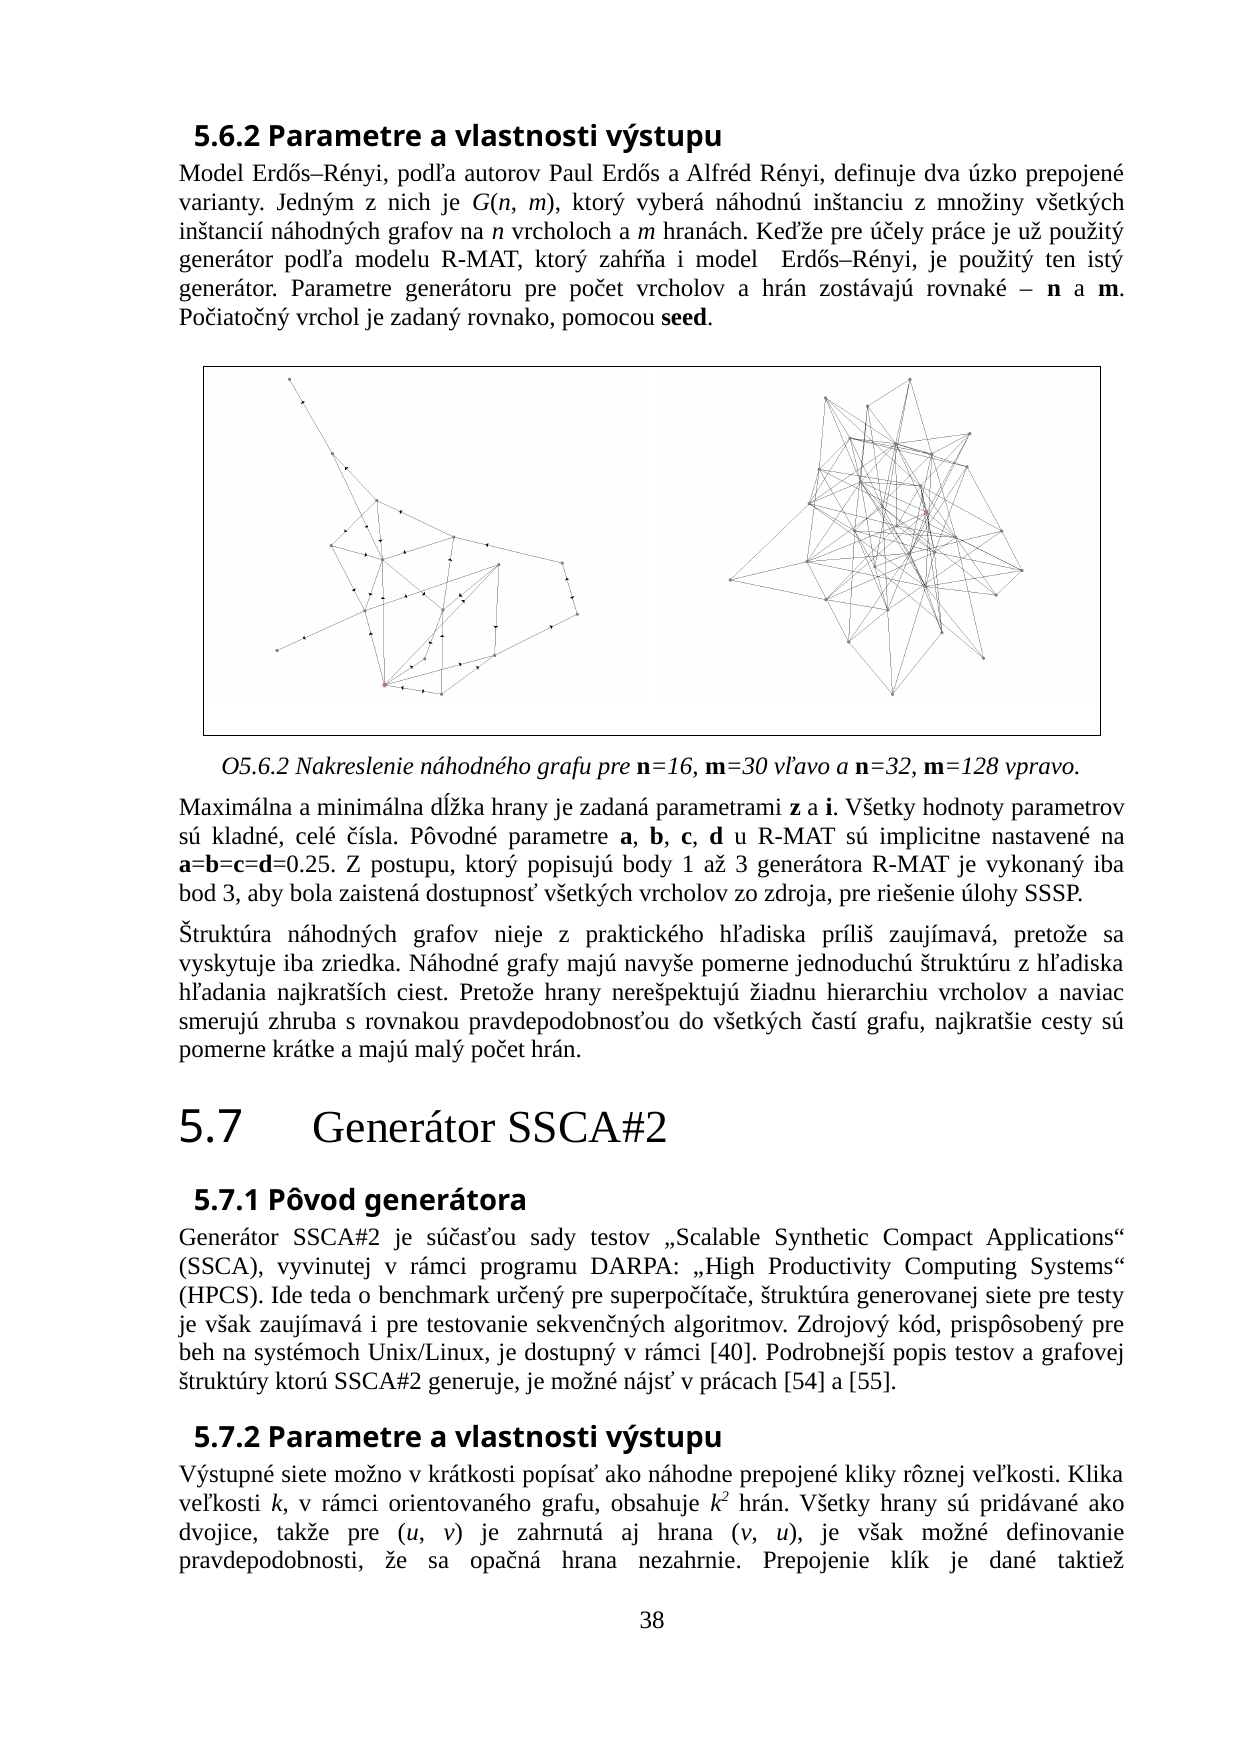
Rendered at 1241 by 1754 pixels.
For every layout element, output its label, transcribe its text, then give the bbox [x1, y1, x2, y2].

text Model Erdős–Rényi, podľa autorov Paul Erdős a Alfréd Rényi, definuje dva úzko prepojené varianty. Jedným z nich je G(n, m), ktorý vyberá náhodnú inštanciu z množiny všetkých inštancií náhodných grafov na n vrcholoch a m hranách. Keďže pre účely práce je už použitý generátor podľa modelu R-MAT, ktorý zahŕňa i model Erdős–Rényi, je použitý ten istý generátor. Parametre generátoru pre počet vrcholov a hrán zostávajú rovnaké – n a m. Počiatočný vrchol je zadaný rovnako, pomocou seed. [178, 158, 1125, 331]
text Maximálna a minimálna dĺžka hrany je zadaná parametrami z a i. Všetky hodnoty parametrov sú kladné, celé čísla. Pôvodné parametre a, b, c, d u R-MAT sú implicitne nastavené na a=b=c=d=0.25. Z postupu, ktorý popisujú body 1 až 3 generátora R-MAT je vykonaný iba bod 3, aby bola zaistená dostupnosť všetkých vrcholov zo zdroja, pre riešenie úlohy SSSP. [178, 792, 1125, 907]
subtitle Parametre a vlastnosti výstupu [193, 1416, 1125, 1456]
text Štruktúra náhodných grafov nieje z praktického hľadiska príliš zaujímavá, pretože sa vyskytuje iba zriedka. Náhodné grafy majú navyše pomerne jednoduchú štruktúru z hľadiska hľadania najkratších ciest. Pretože hrany nerešpektujú žiadnu hierarchiu vrcholov a naviac smerujú zhruba s rovnakou pravdepodobnosťou do všetkých častí grafu, najkratšie cesty sú pomerne krátke a majú malý počet hrán. [178, 919, 1125, 1063]
text Výstupné siete možno v krátkosti popísať ako náhodne prepojené kliky rôznej veľkosti. Klika veľkosti k, v rámci orientovaného grafu, obsahuje k2 hrán. Všetky hrany sú pridávané ako dvojice, takže pre (u, v) je zahrnutá aj hrana (v, u), je však možné definovanie pravdepodobnosti, že sa opačná hrana nezahrnie. Prepojenie klík je dané taktiež [178, 1459, 1125, 1574]
text O5.6.2 Nakreslenie náhodného grafu pre n=16, m=30 vľavo a n=32, m=128 vpravo. [178, 751, 1125, 779]
picture [208, 372, 646, 701]
subtitle Pôvod generátora [193, 1180, 1125, 1219]
picture [657, 372, 1095, 701]
table_header [652, 367, 1100, 372]
table_header [652, 373, 1100, 735]
text Generátor SSCA#2 je súčasťou sady testov „Scalable Synthetic Compact Applications“ (SSCA), vyvinutej v rámci programu DARPA: „High Productivity Computing Systems“ (HPCS). Ide teda o benchmark určený pre superpočítače, štruktúra generovanej siete pre testy je však zaujímavá i pre testovanie sekvenčných algoritmov. Zdrojový kód, prispôsobený pre beh na systémoch Unix/Linux, je dostupný v rámci [40]. Podrobnejší popis testov a grafovej štruktúry ktorú SSCA#2 generuje, je možné nájsť v prácach [54] a [55]. [178, 1222, 1125, 1395]
table_header [204, 373, 652, 735]
table_header [204, 367, 652, 372]
subtitle Parametre a vlastnosti výstupu [193, 116, 1125, 155]
subtitle Generátor SSCA#2 [178, 1093, 1125, 1156]
